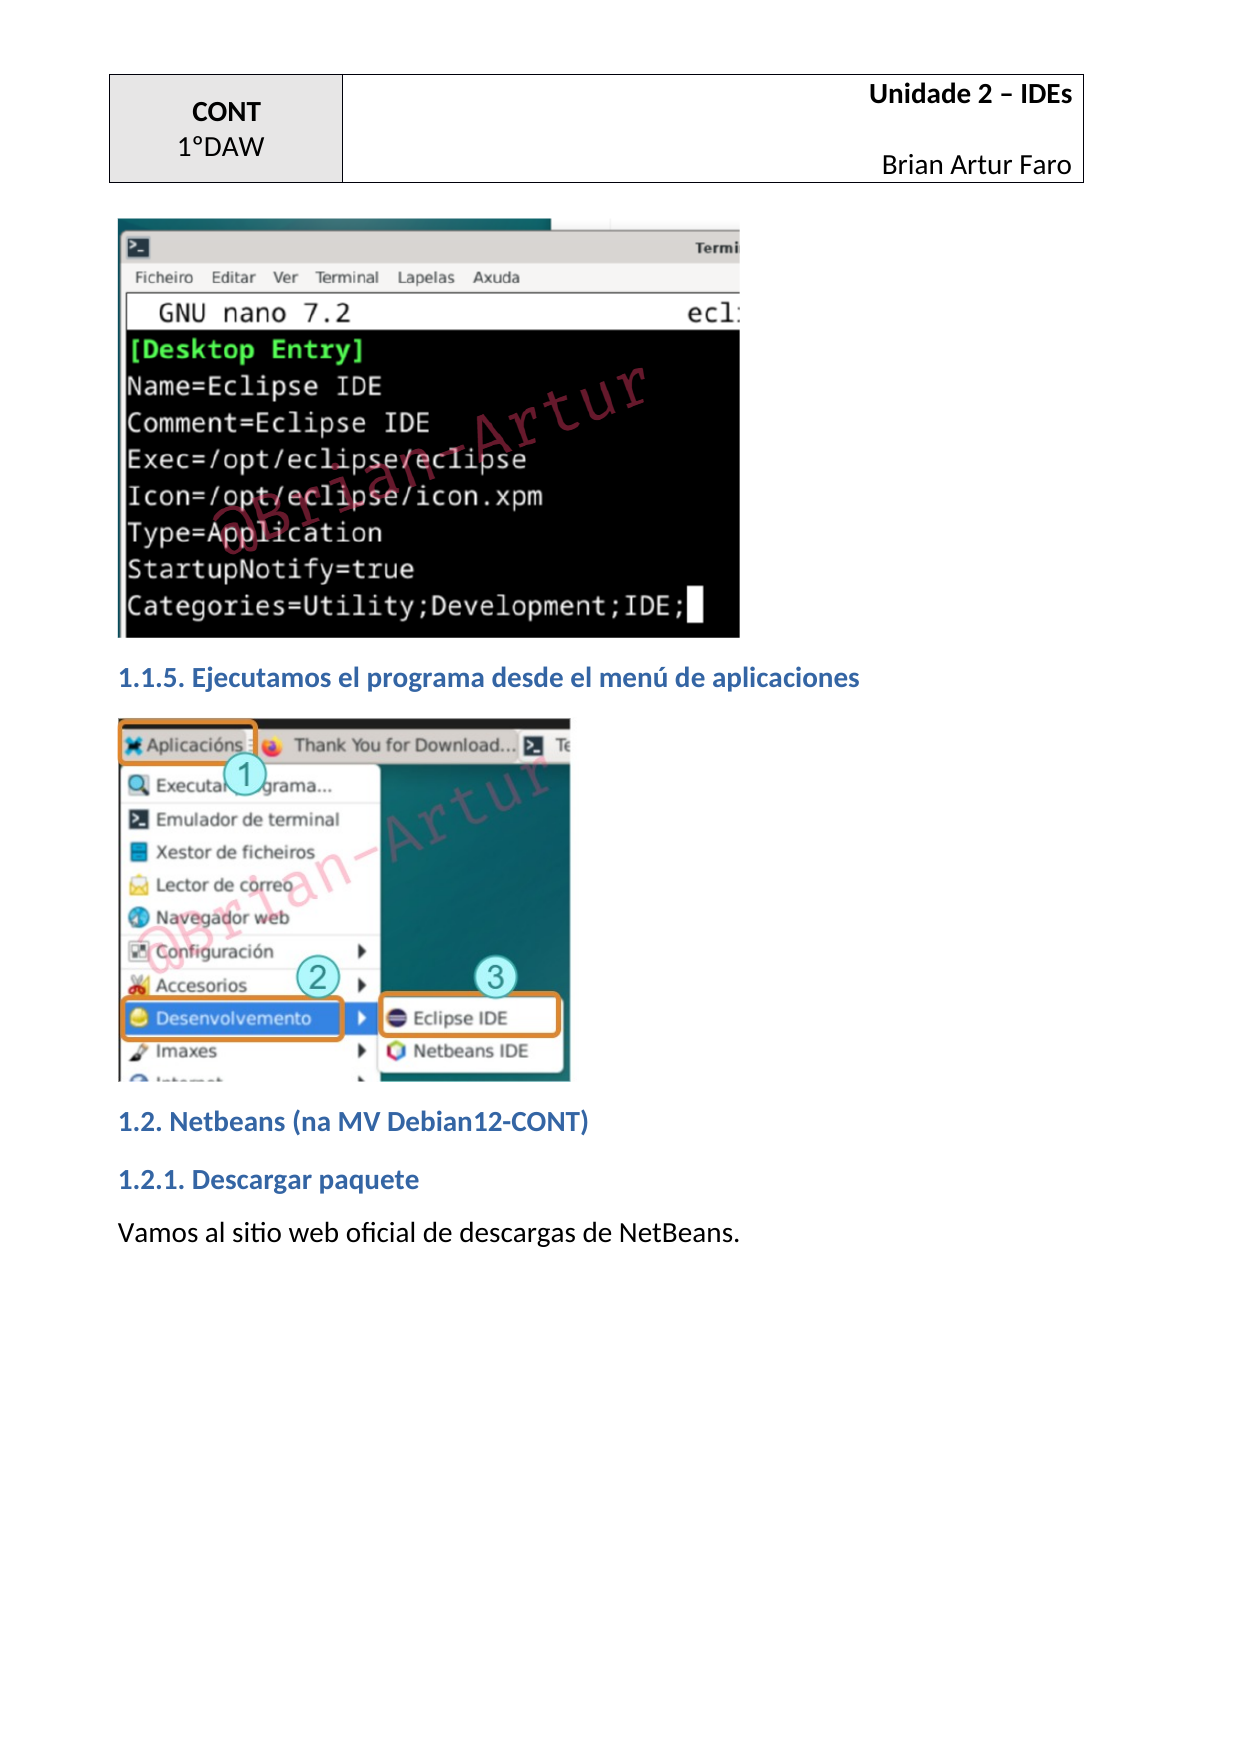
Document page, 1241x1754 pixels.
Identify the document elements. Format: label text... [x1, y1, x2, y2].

text 1.2. Netbeans (na MV Debian12-CONT) [118, 1103, 1092, 1139]
text 1.1.5. Ejecutamos el programa desde el menú de aplicaciones [118, 659, 1092, 695]
text 1.2.1. Descargar paquete [118, 1161, 1092, 1197]
picture [117, 218, 740, 638]
text Vamos al sitio web oficial de descargas de NetBeans. [118, 1214, 1092, 1250]
picture [117, 717, 580, 1082]
